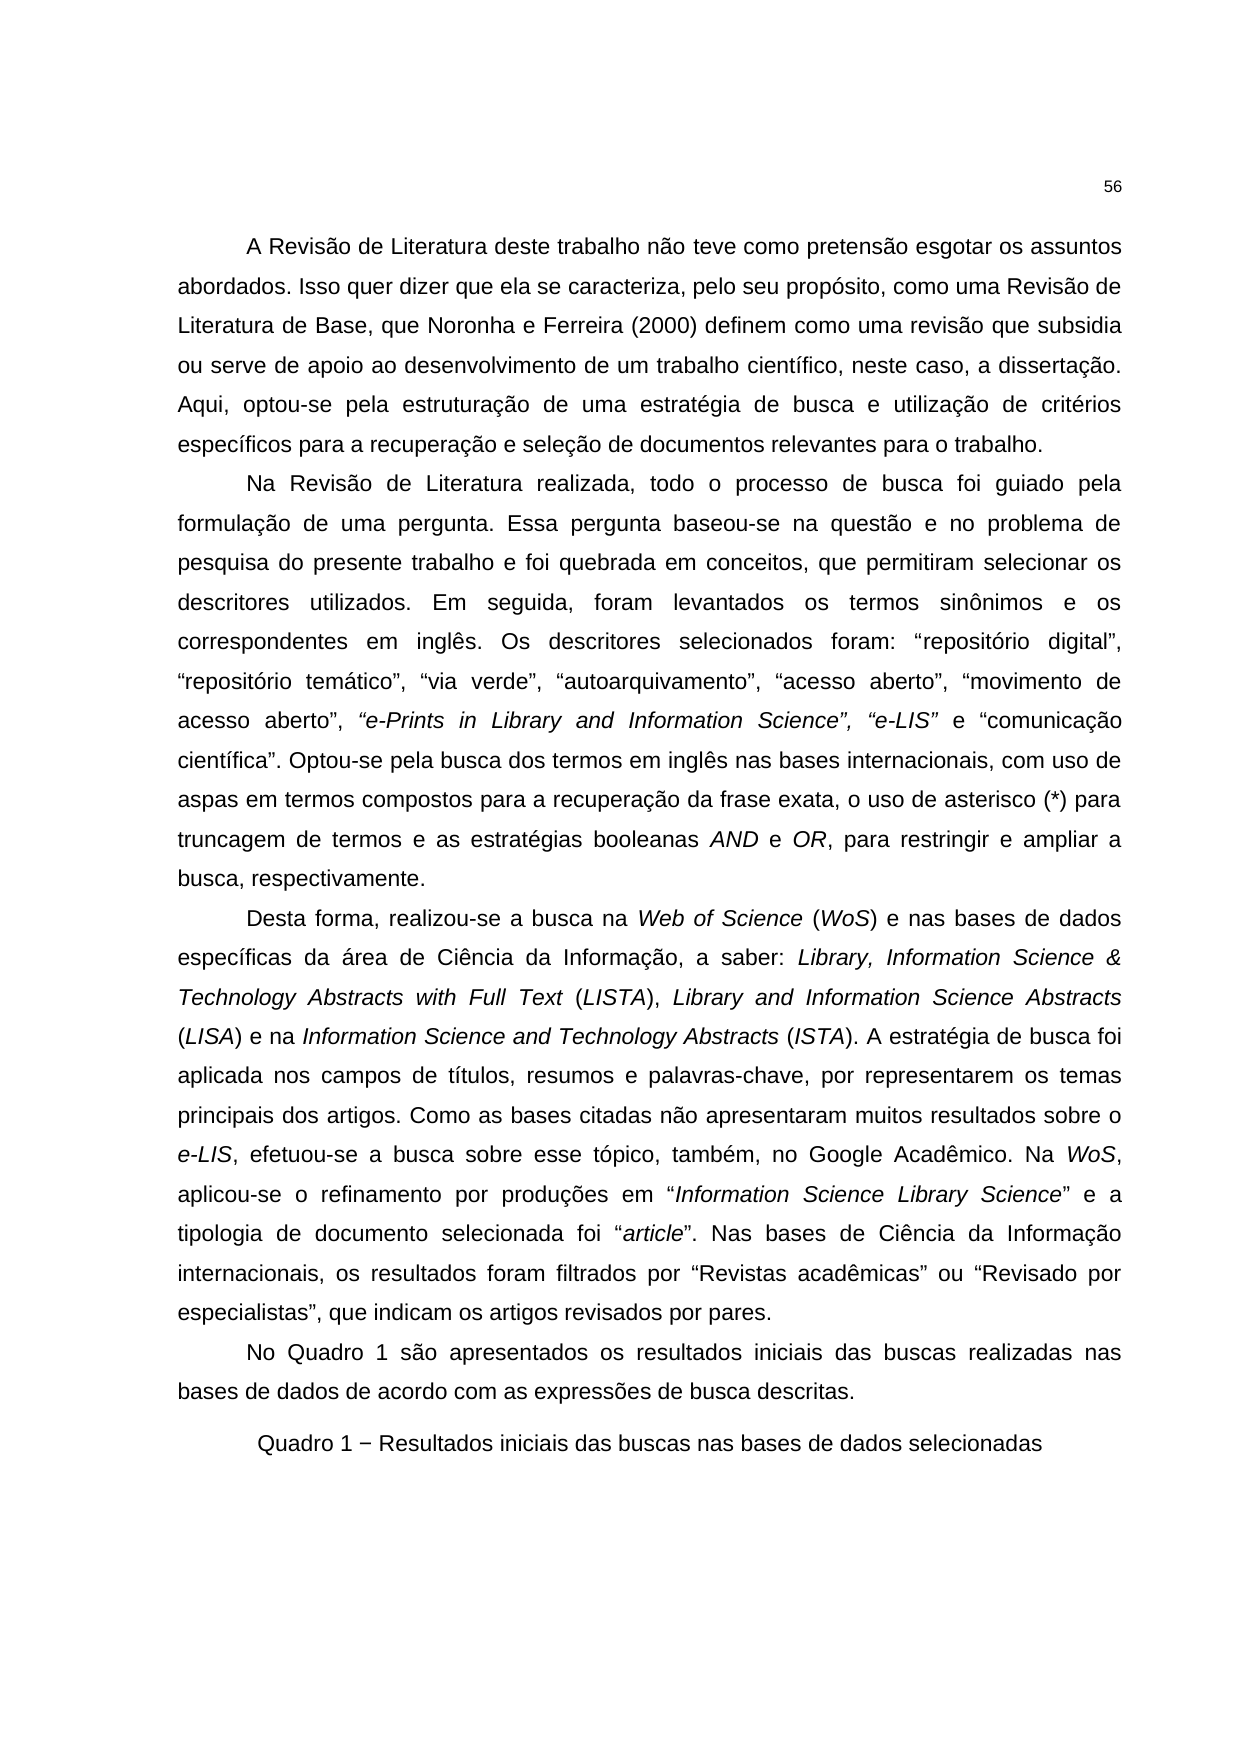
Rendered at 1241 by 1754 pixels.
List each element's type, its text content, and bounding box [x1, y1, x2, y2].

text Na Revisão de Literatura realizada, todo o processo de busca foi guiado pela formulação de uma pergunta. Essa pergunta baseou-se na questão e no problema de pesquisa do presente trabalho e foi quebrada em conceitos, que permitiram selecionar os descritores utilizados. Em seguida, foram levantados os termos sinônimos e os correspondentes em inglês. Os descritores selecionados foram: “repositório digital”, “repositório temático”, “via verde”, “autoarquivamento”, “acesso aberto”, “movimento de acesso aberto”, “e-Prints in Library and Information Science”, “e-LIS” e “comunicação científica”. Optou-se pela busca dos termos em inglês nas bases internacionais, com uso de aspas em termos compostos para a recuperação da frase exata, o uso de asterisco (*) para truncagem de termos e as estratégias booleanas AND e OR, para restringir e ampliar a busca, respectivamente. [177, 470, 1122, 891]
text Quadro 1 − Resultados iniciais das buscas nas bases de dados selecionadas [177, 1430, 1122, 1456]
text No Quadro 1 são apresentados os resultados iniciais das buscas realizadas nas bases de dados de acordo com as expressões de busca descritas. [177, 1339, 1122, 1404]
text Desta forma, realizou-se a busca na Web of Science (WoS) e nas bases de dados específicas da área de Ciência da Informação, a saber: Library, Information Science & Technology Abstracts with Full Text (LISTA), Library and Information Science Abstracts (LISA) e na Information Science and Technology Abstracts (ISTA). A estratégia de busca foi aplicada nos campos de títulos, resumos e palavras-chave, por representarem os temas principais dos artigos. Como as bases citadas não apresentaram muitos resultados sobre o e-LIS, efetuou-se a busca sobre esse tópico, também, no Google Acadêmico. Na WoS, aplicou-se o refinamento por produções em “Information Science Library Science” e a tipologia de documento selecionada foi “article”. Nas bases de Ciência da Informação internacionais, os resultados foram filtrados por “Revistas acadêmicas” ou “Revisado por especialistas”, que indicam os artigos revisados por pares. [177, 904, 1122, 1326]
text A Revisão de Literatura deste trabalho não teve como pretensão esgotar os assuntos abordados. Isso quer dizer que ela se caracteriza, pelo seu propósito, como uma Revisão de Literatura de Base, que Noronha e Ferreira (2000) definem como uma revisão que subsidia ou serve de apoio ao desenvolvimento de um trabalho científico, neste caso, a dissertação. Aqui, optou-se pela estruturação de uma estratégia de busca e utilização de critérios específicos para a recuperação e seleção de documentos relevantes para o trabalho. [177, 233, 1122, 457]
